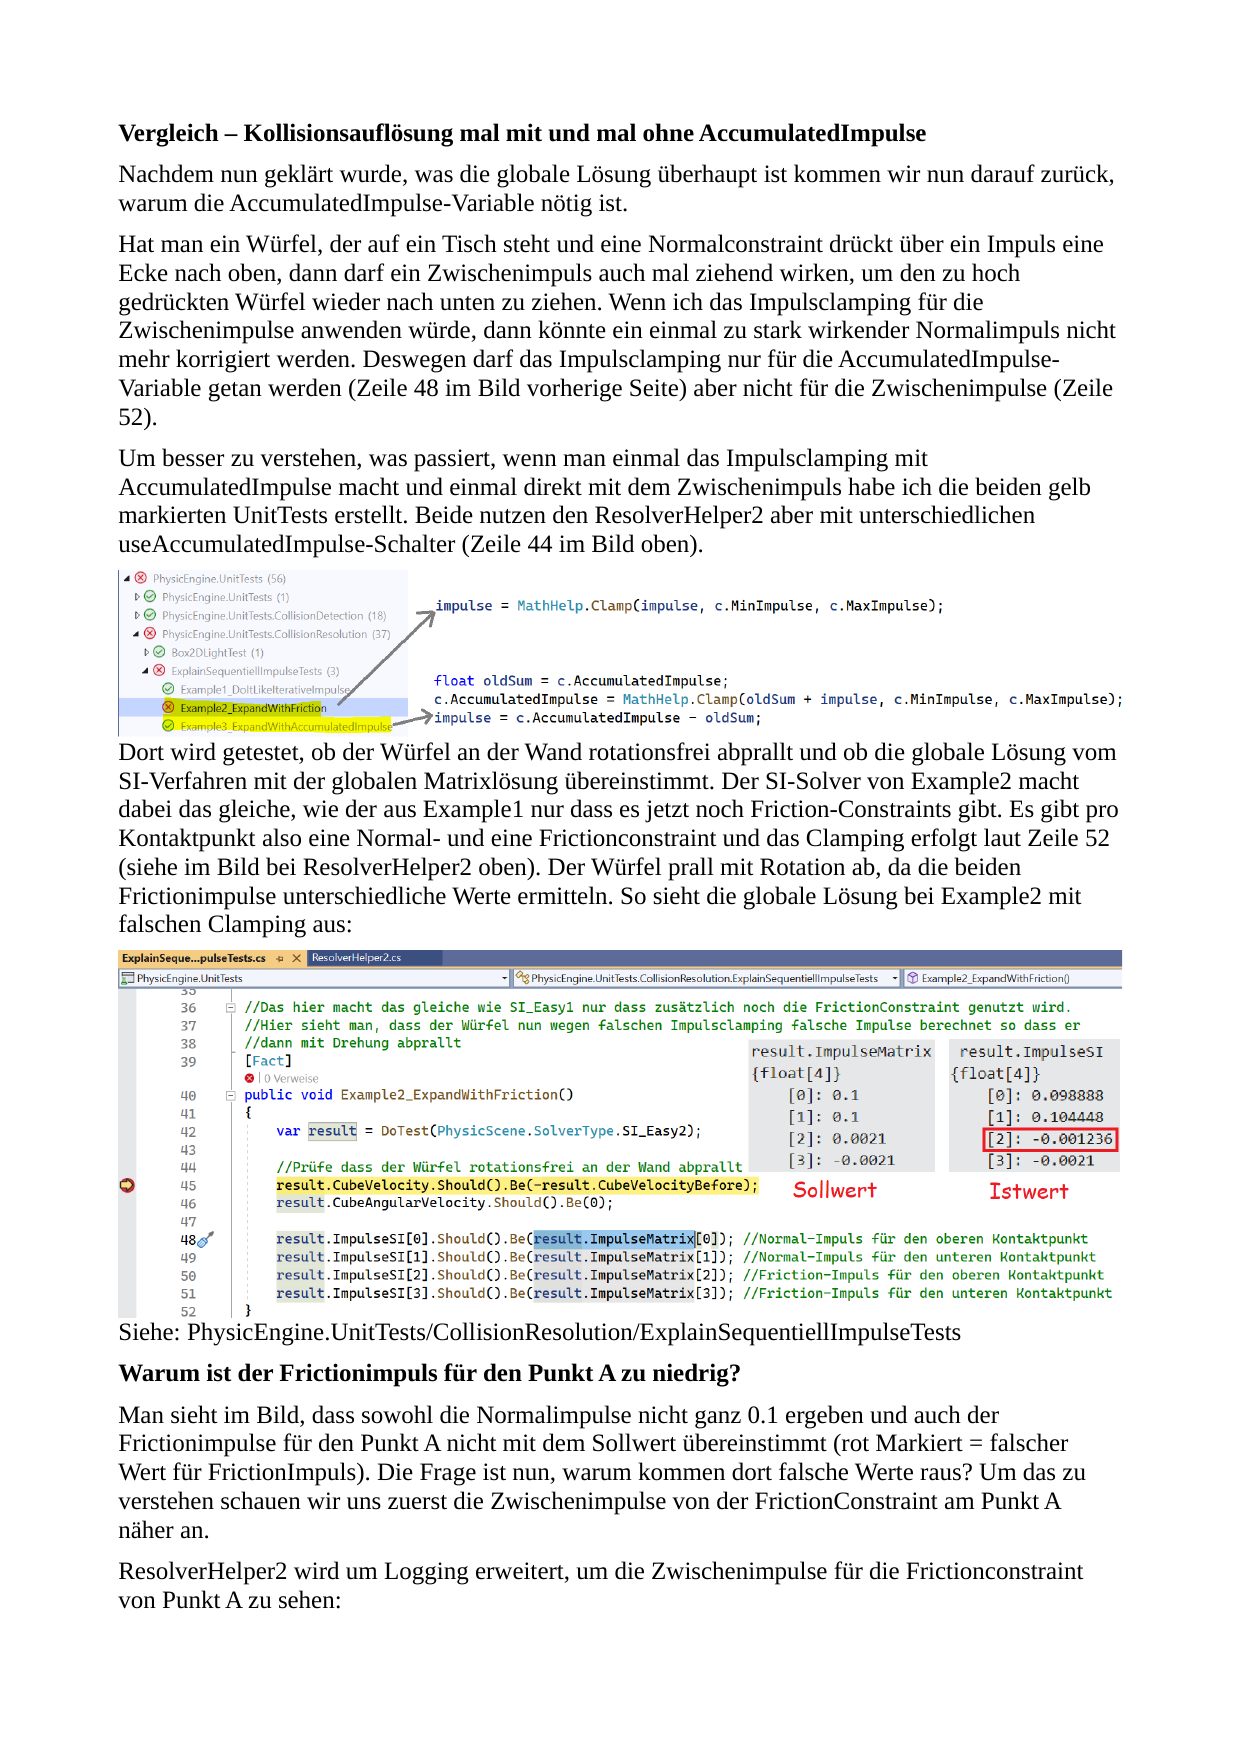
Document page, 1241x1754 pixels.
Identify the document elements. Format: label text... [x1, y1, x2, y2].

picture [118, 950, 1123, 1318]
text Hat man ein Würfel, der auf ein Tisch steht und eine Normalconstraint drückt über ein Impuls eine Ecke nach oben, dann darf ein Zwischenimpuls auch mal ziehend wirken, um den zu hoch gedrückten Würfel wieder nach unten zu ziehen. Wenn ich das Impulsclamping für die Zwischenimpulse anwenden würde, dann könnte ein einmal zu stark wirkender Normalimpuls nicht mehr korrigiert werden. Deswegen darf das Impulsclamping nur für die AccumulatedImpulse-Variable getan werden (Zeile 48 im Bild vorherige Seite) aber nicht für die Zwischenimpulse (Zeile 52). [118, 229, 1122, 431]
text Man sieht im Bild, dass sowohl die Normalimpulse nicht ganz 0.1 ergeben und auch der Frictionimpulse für den Punkt A nicht mit dem Sollwert übereinstimmt (rot Markiert = falscher Wert für FrictionImpuls). Die Frage ist nun, warum kommen dort falsche Werte raus? Um das zu verstehen schauen wir uns zuerst die Zwischenimpulse von der FrictionConstraint am Punkt A näher an. [118, 1400, 1122, 1543]
text Vergleich – Kollisionsauflösung mal mit und mal ohne AccumulatedImpulse [118, 118, 1122, 147]
text Nachdem nun geklärt wurde, was die globale Lösung überhaupt ist kommen wir nun darauf zurück, warum die AccumulatedImpulse-Variable nötig ist. [118, 159, 1122, 217]
text Siehe: PhysicEngine.UnitTests/CollisionResolution/ExplainSequentiellImpulseTests [118, 1318, 1122, 1346]
text ResolverHelper2 wird um Logging erweitert, um die Zwischenimpulse für die Frictionconstraint von Punkt A zu sehen: [118, 1556, 1122, 1613]
text Warum ist der Frictionimpuls für den Punkt A zu niedrig? [118, 1358, 1122, 1387]
picture [118, 570, 1123, 737]
text Dort wird getestet, ob der Würfel an der Wand rotationsfrei abprallt und ob die globale Lösung vom SI-Verfahren mit der globalen Matrixlösung übereinstimmt. Der SI-Solver von Example2 macht dabei das gleiche, wie der aus Example1 nur dass es jetzt noch Friction-Constraints gibt. Es gibt pro Kontaktpunkt also eine Normal- und eine Frictionconstraint und das Clamping erfolgt laut Zeile 52 (siehe im Bild bei ResolverHelper2 oben). Der Würfel prall mit Rotation ab, da die beiden Frictionimpulse unterschiedliche Werte ermitteln. So sieht die globale Lösung bei Example2 mit falschen Clamping aus: [118, 737, 1122, 938]
text Um besser zu verstehen, was passiert, wenn man einmal das Impulsclamping mit AccumulatedImpulse macht und einmal direkt mit dem Zwischenimpuls habe ich die beiden gelb markierten UnitTests erstellt. Beide nutzen den ResolverHelper2 aber mit unterschiedlichen useAccumulatedImpulse-Schalter (Zeile 44 im Bild oben). [118, 443, 1122, 558]
